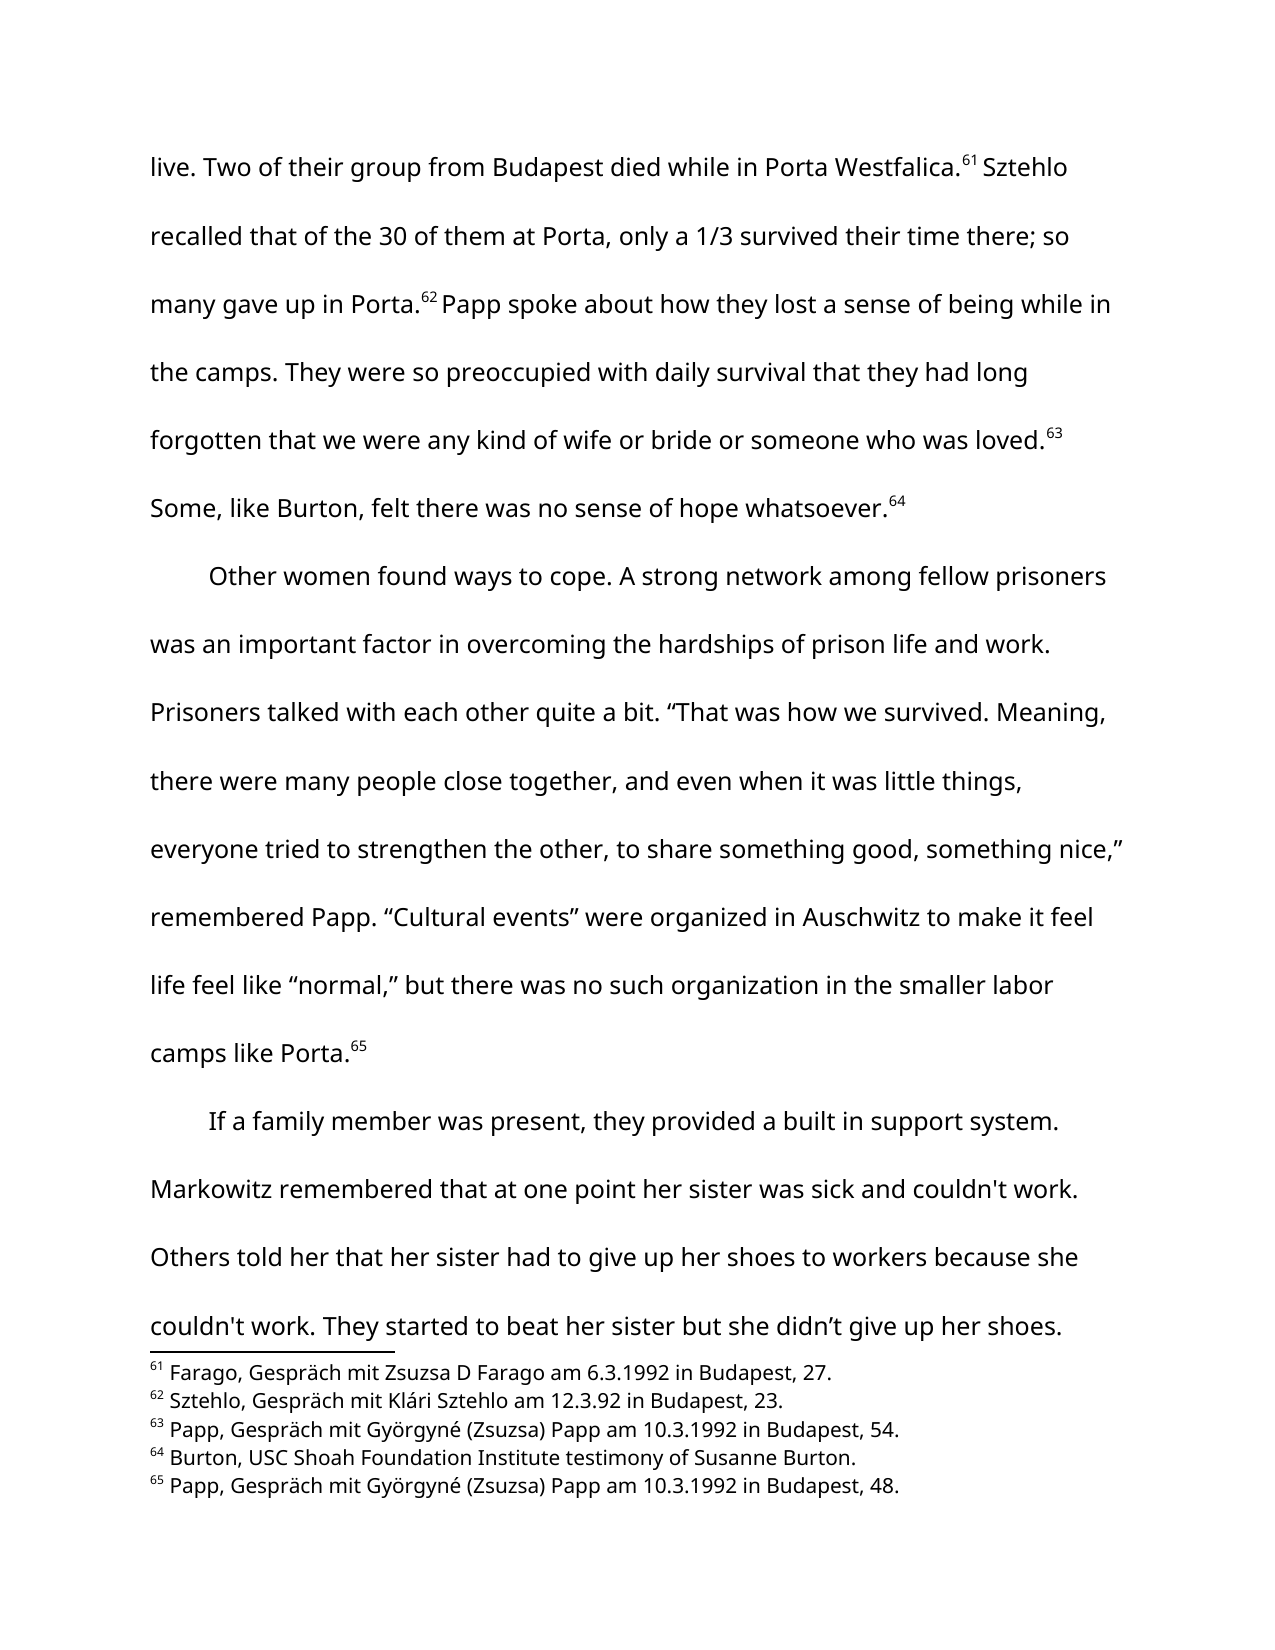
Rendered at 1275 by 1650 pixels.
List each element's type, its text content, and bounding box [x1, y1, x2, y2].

text If a family member was present, they provided a built in support system. Markowitz remembered that at one point her sister was sick and couldn't work. Others told her that her sister had to give up her shoes to workers because she couldn't work. They started to beat her sister but she didn’t give up her shoes. [150, 1104, 1125, 1342]
text live. Two of their group from Budapest died while in Porta Westfalica. Sztehlo recalled that of the 30 of them at Porta, only a 1/3 survived their time there; so many gave up in Porta. Papp spoke about how they lost a sense of being while in the camps. They were so preoccupied with daily survival that they had long forgotten that we were any kind of wife or bride or someone who was loved. [150, 150, 1125, 457]
text Farago, Gespräch mit Zsuzsa D Farago am 6.3.1992 in Budapest, 27. [150, 1358, 1125, 1386]
text Papp, Gespräch mit Györgyné (Zsuzsa) Papp am 10.3.1992 in Budapest, 54. [150, 1415, 1125, 1443]
text Burton, USC Shoah Foundation Institute testimony of Susanne Burton. [150, 1443, 1125, 1472]
text Some, like Burton, felt there was no sense of hope whatsoever. [150, 491, 1125, 525]
text Other women found ways to cope. A strong network among fellow prisoners was an important factor in overcoming the hardships of prison life and work. Prisoners talked with each other quite a bit. “That was how we survived. Meaning, there were many people close together, and even when it was little things, everyone tried to strengthen the other, to share something good, something nice,” remembered Papp. “Cultural events” were organized in Auschwitz to make it feel life feel like “normal,” but there was no such organization in the smaller labor camps like Porta. [150, 559, 1125, 1070]
text Sztehlo, Gespräch mit Klári Sztehlo am 12.3.92 in Budapest, 23. [150, 1386, 1125, 1415]
text Papp, Gespräch mit Györgyné (Zsuzsa) Papp am 10.3.1992 in Budapest, 48. [150, 1472, 1125, 1500]
